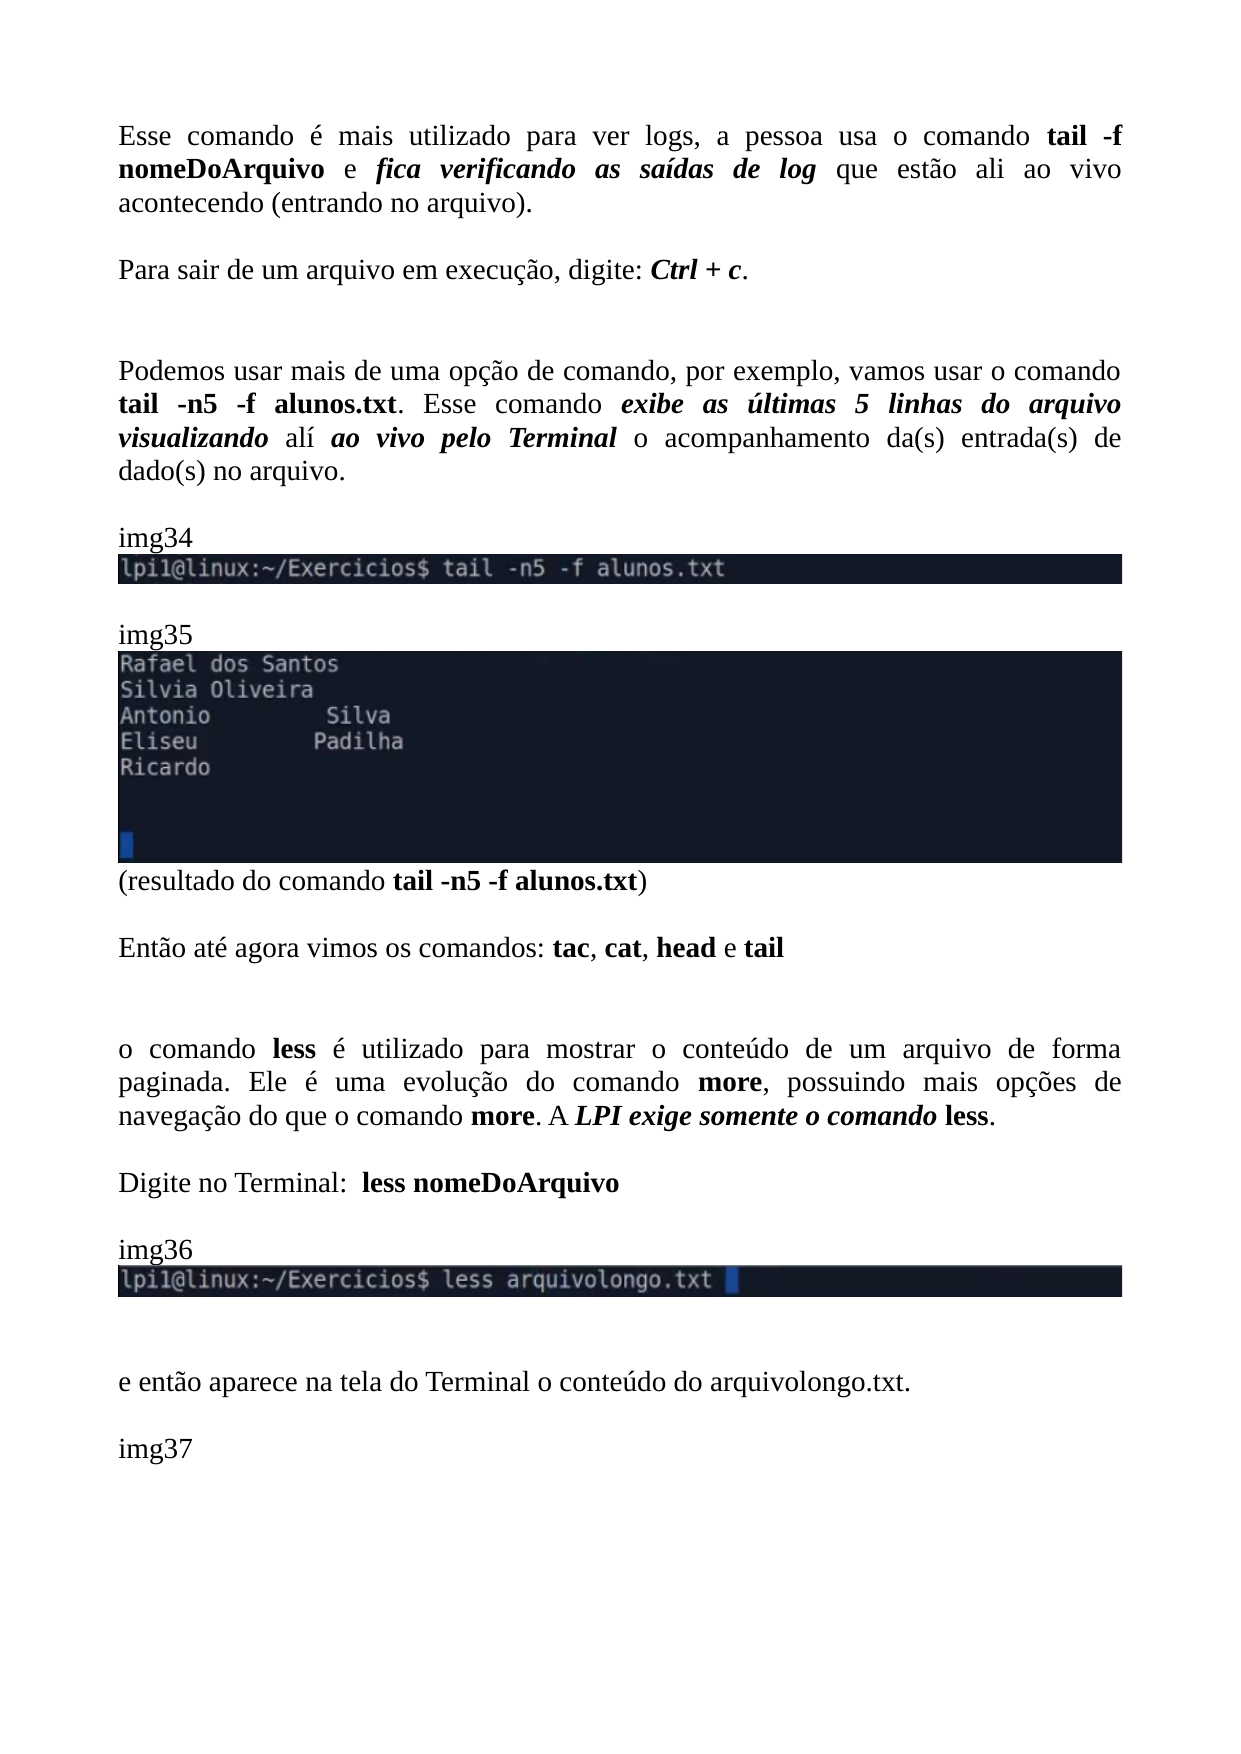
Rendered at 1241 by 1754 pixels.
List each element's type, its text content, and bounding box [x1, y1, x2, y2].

text img35 [118, 617, 1122, 651]
picture [118, 651, 1123, 863]
picture [118, 554, 1123, 584]
text img36 [118, 1232, 1122, 1265]
text Esse comando é mais utilizado para ver logs, a pessoa usa o comando tail -f nomeDoArquivo e fica verificando as saídas de log que estão ali ao vivo acontecendo (entrando no arquivo). [118, 118, 1122, 219]
text Digite no Terminal: less nomeDoArquivo [118, 1165, 1122, 1198]
text img37 [118, 1431, 1122, 1464]
text e então aparece na tela do Terminal o conteúdo do arquivolongo.txt. [118, 1364, 1122, 1397]
text Para sair de um arquivo em execução, digite: Ctrl + c. [118, 252, 1122, 286]
text (resultado do comando tail -n5 -f alunos.txt) [118, 863, 1122, 897]
text Podemos usar mais de uma opção de comando, por exemplo, vamos usar o comando tail -n5 -f alunos.txt. Esse comando exibe as últimas 5 linhas do arquivo visualizando alí ao vivo pelo Terminal o acompanhamento da(s) entrada(s) de dado(s) no arquivo. [118, 353, 1122, 487]
text o comando less é utilizado para mostrar o conteúdo de um arquivo de forma paginada. Ele é uma evolução do comando more, possuindo mais opções de navegação do que o comando more. A LPI exige somente o comando less. [118, 1031, 1122, 1131]
text img34 [118, 521, 1122, 554]
text Então até agora vimos os comandos: tac, cat, head e tail [118, 930, 1122, 964]
picture [118, 1265, 1123, 1297]
